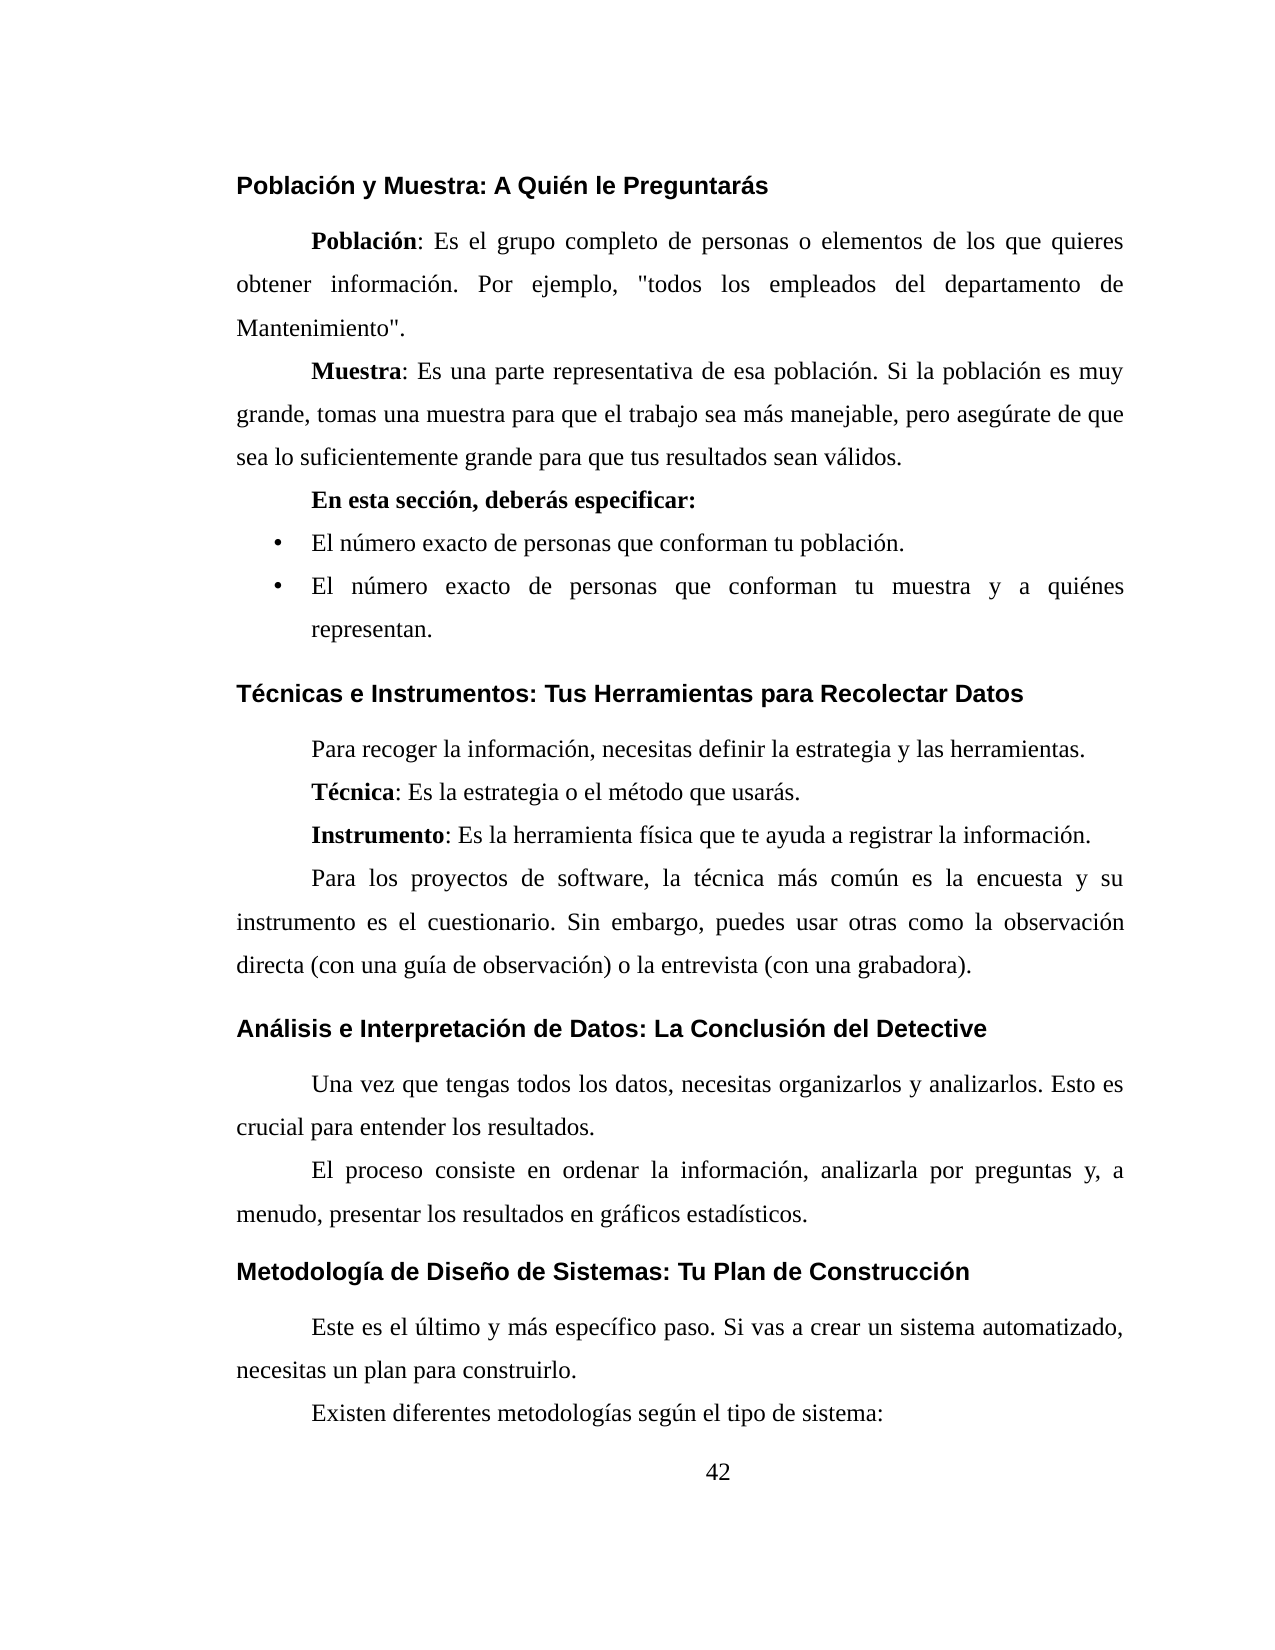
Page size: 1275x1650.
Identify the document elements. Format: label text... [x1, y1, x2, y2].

text Población: Es el grupo completo de personas o elementos de los que quieres obtener información. Por ejemplo, "todos los empleados del departamento de Mantenimiento". [236, 226, 1125, 341]
text El proceso consiste en ordenar la información, analizarla por preguntas y, a menudo, presentar los resultados en gráficos estadísticos. [236, 1156, 1125, 1227]
text Existen diferentes metodologías según el tipo de sistema: [236, 1398, 1125, 1427]
list El número exacto de personas que conforman tu población. [274, 528, 1125, 557]
text Técnica: Es la estrategia o el método que usarás. [236, 777, 1125, 806]
subtitle Técnicas e Instrumentos: Tus Herramientas para Recolectar Datos [236, 678, 1125, 707]
list El número exacto de personas que conforman tu muestra y a quiénes representan. [274, 571, 1125, 643]
text Para recoger la información, necesitas definir la estrategia y las herramientas. [236, 734, 1125, 763]
text Para los proyectos de software, la técnica más común es la encuesta y su instrumento es el cuestionario. Sin embargo, puedes usar otras como la observación directa (con una guía de observación) o la entrevista (con una grabadora). [236, 863, 1125, 978]
text En esta sección, deberás especificar: [236, 485, 1125, 514]
text Muestra: Es una parte representativa de esa población. Si la población es muy grande, tomas una muestra para que el trabajo sea más manejable, pero asegúrate de que sea lo suficientemente grande para que tus resultados sean válidos. [236, 356, 1125, 471]
subtitle Metodología de Diseño de Sistemas: Tu Plan de Construcción [236, 1256, 1125, 1285]
text Este es el último y más específico paso. Si vas a crear un sistema automatizado, necesitas un plan para construirlo. [236, 1312, 1125, 1384]
text Una vez que tengas todos los datos, necesitas organizarlos y analizarlos. Esto es crucial para entender los resultados. [236, 1069, 1125, 1141]
subtitle Población y Muestra: A Quién le Preguntarás [236, 171, 1125, 199]
text Instrumento: Es la herramienta física que te ayuda a registrar la información. [236, 820, 1125, 849]
subtitle Análisis e Interpretación de Datos: La Conclusión del Detective [236, 1014, 1125, 1042]
